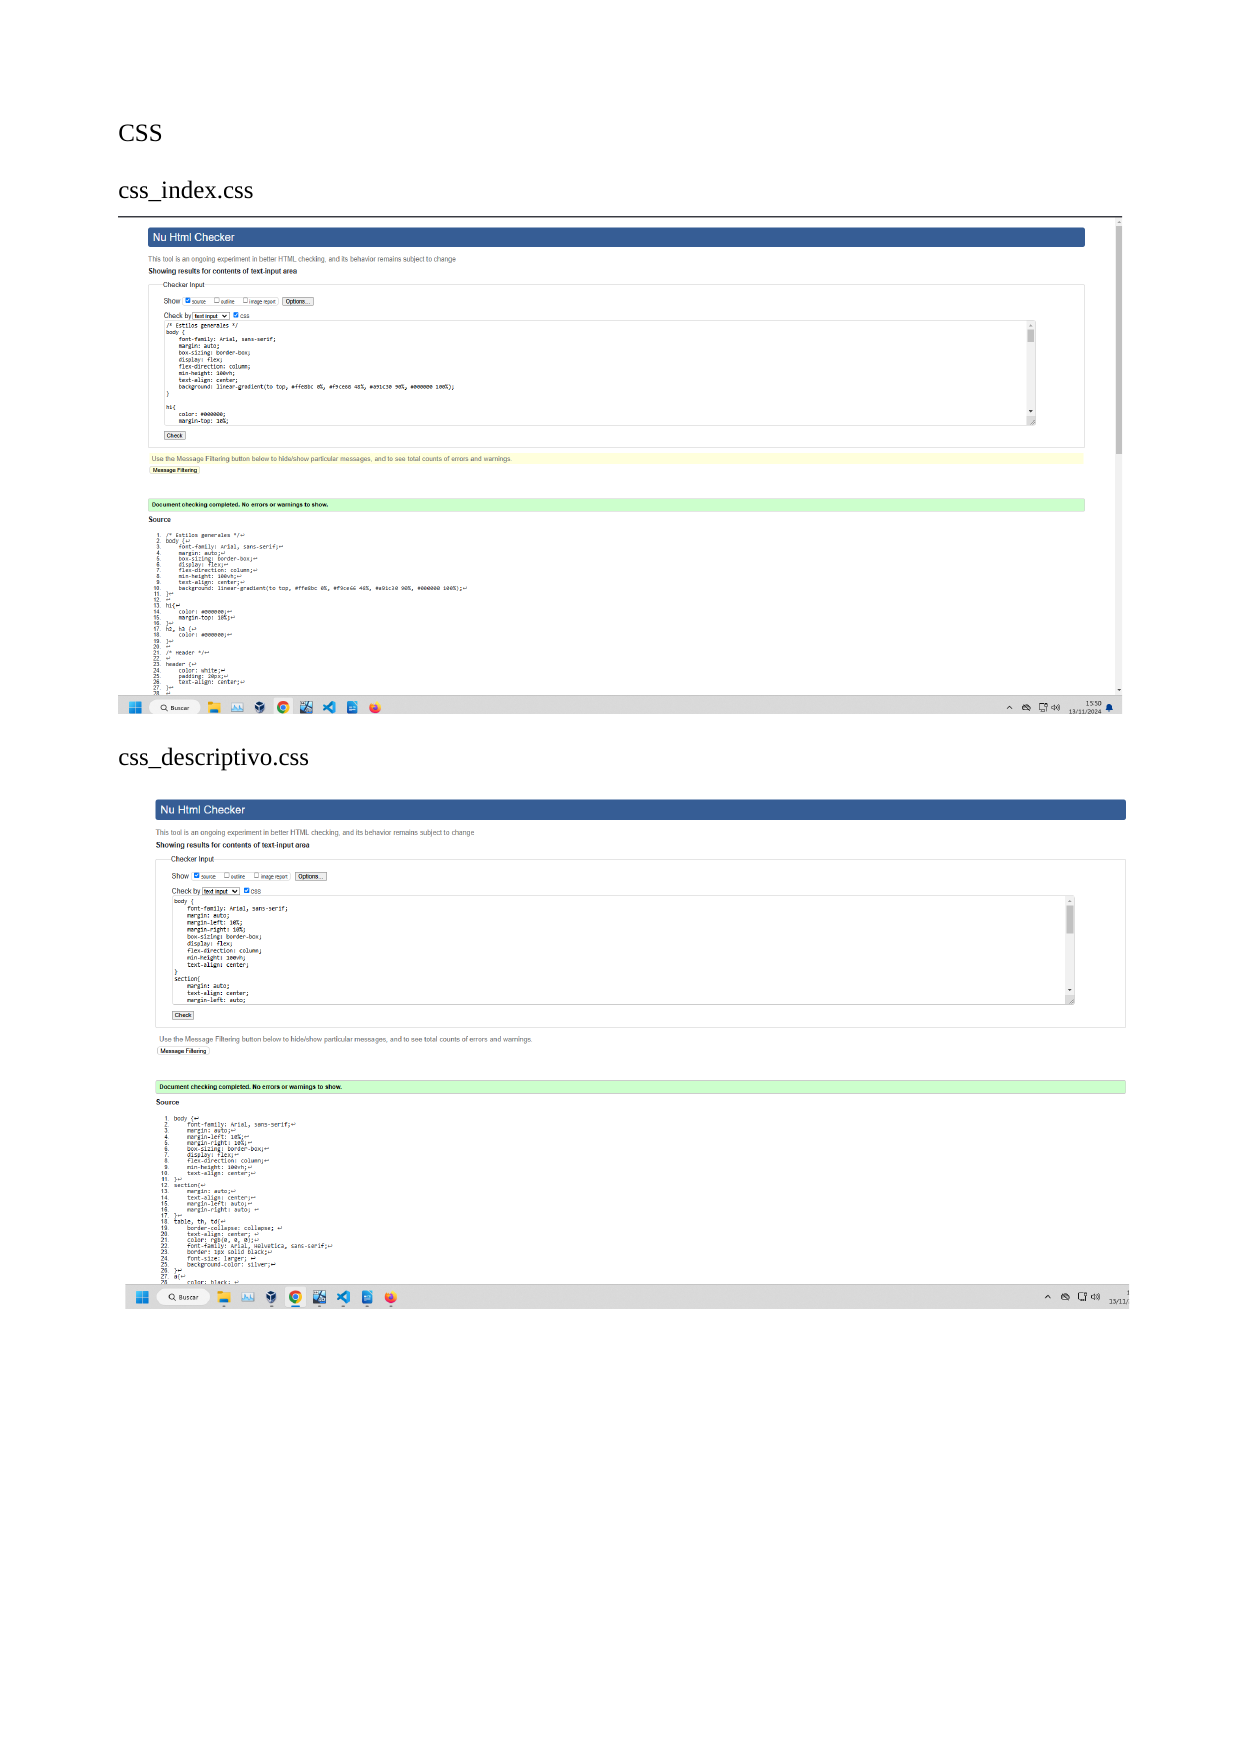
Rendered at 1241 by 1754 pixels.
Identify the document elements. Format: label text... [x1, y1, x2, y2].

picture [118, 216, 1123, 714]
text css_descriptivo.css [118, 742, 1122, 771]
text CSS [118, 118, 1122, 147]
text css_index.css [118, 176, 1122, 204]
picture [125, 789, 1130, 1309]
